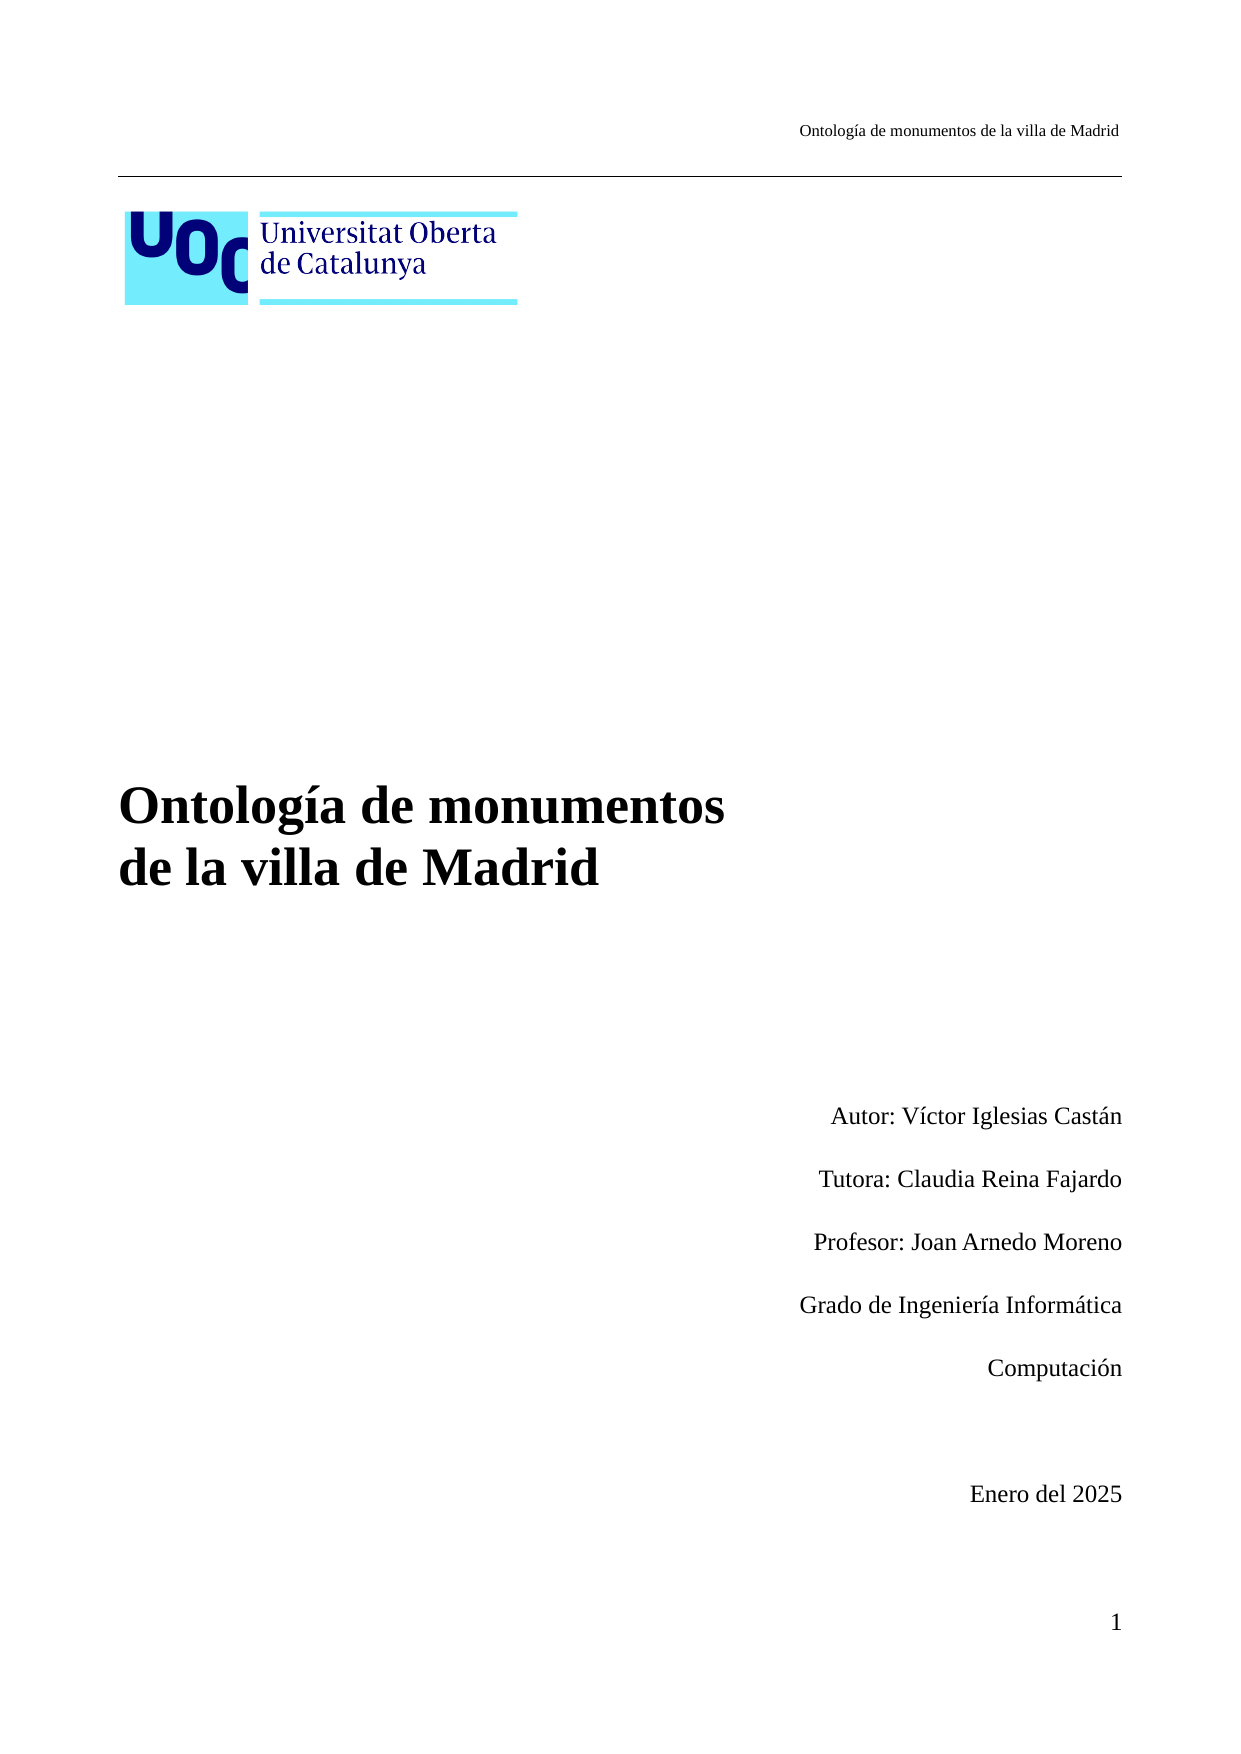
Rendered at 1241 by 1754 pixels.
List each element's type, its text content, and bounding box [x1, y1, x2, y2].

text Grado de Ingeniería Informática [118, 1290, 1122, 1319]
title de la villa de Madrid [118, 835, 1122, 897]
text Computación [118, 1353, 1122, 1382]
picture [118, 205, 524, 311]
text Enero del 2025 [118, 1479, 1122, 1508]
text Autor: Víctor Iglesias Castán [118, 1101, 1122, 1130]
text Tutora: Claudia Reina Fajardo [118, 1164, 1122, 1193]
title Ontología de monumentos [118, 773, 1122, 835]
text Profesor: Joan Arnedo Moreno [118, 1227, 1122, 1256]
